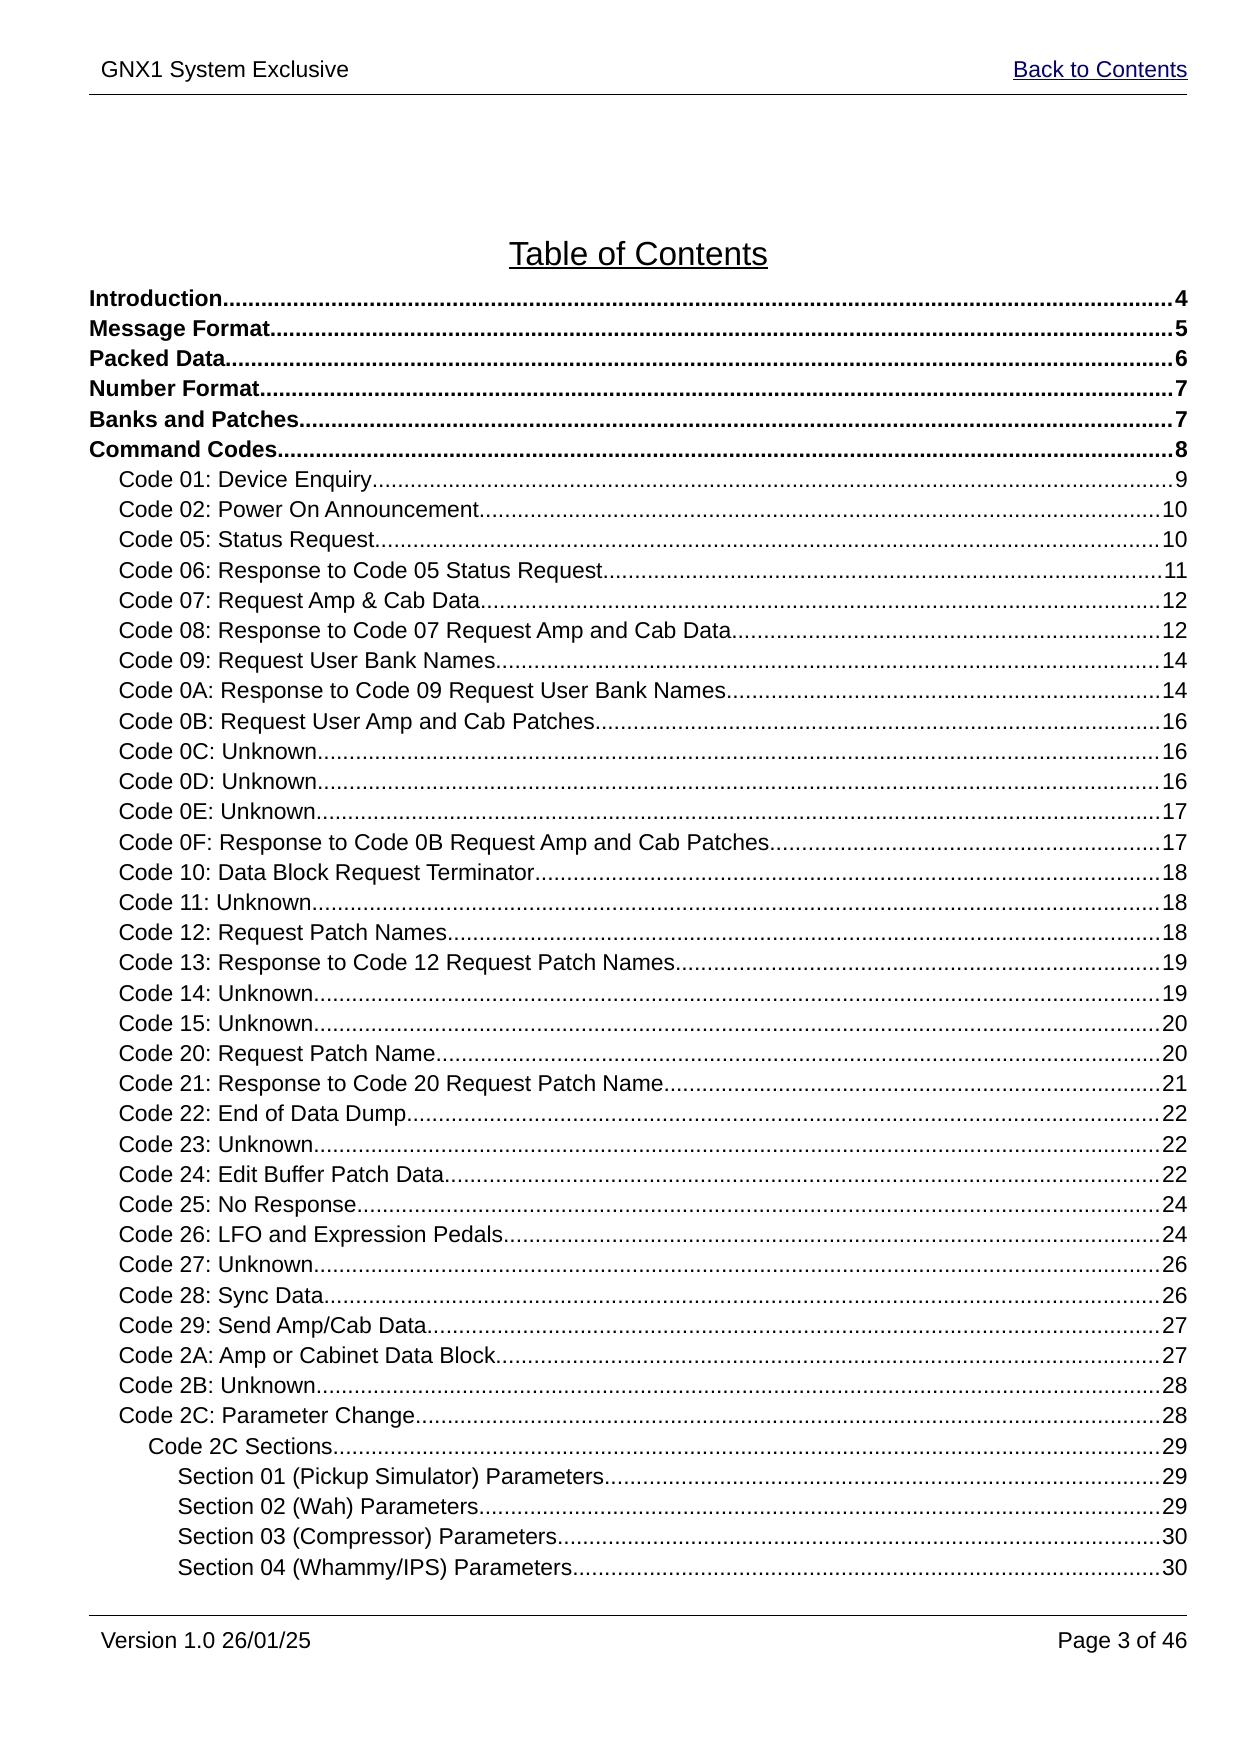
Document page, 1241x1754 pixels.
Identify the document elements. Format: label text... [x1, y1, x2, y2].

text Code 28: Sync Data 26 [118, 1282, 1187, 1308]
text Code 0E: Unknown 17 [118, 798, 1187, 825]
text Code 14: Unknown 19 [118, 979, 1187, 1006]
text Code 07: Request Amp & Cab Data 12 [118, 587, 1187, 613]
text Code 24: Edit Buffer Patch Data 22 [118, 1161, 1187, 1187]
text Code 13: Response to Code 12 Request Patch Names 19 [118, 949, 1187, 976]
text Code 09: Request User Bank Names 14 [118, 647, 1187, 674]
text Code 27: Unknown 26 [118, 1251, 1187, 1278]
text Section 03 (Compressor) Parameters 30 [177, 1523, 1187, 1550]
text Code 2C: Parameter Change 28 [118, 1402, 1187, 1429]
text Code 2A: Amp or Cabinet Data Block 27 [118, 1342, 1187, 1368]
text Code 0C: Unknown 16 [118, 738, 1187, 764]
text Code 2C Sections 29 [148, 1433, 1187, 1459]
text Code 01: Device Enquiry 9 [118, 466, 1187, 492]
text Code 0A: Response to Code 09 Request User Bank Names 14 [118, 677, 1187, 704]
text Code 0D: Unknown 16 [118, 768, 1187, 794]
text Code 23: Unknown 22 [118, 1131, 1187, 1157]
text Code 05: Status Request 10 [118, 526, 1187, 553]
text Packed Data 6 [89, 345, 1187, 372]
text Section 01 (Pickup Simulator) Parameters 29 [177, 1463, 1187, 1489]
text Code 10: Data Block Request Terminator 18 [118, 859, 1187, 885]
text Code 06: Response to Code 05 Status Request 11 [118, 557, 1187, 583]
text Number Format 7 [89, 375, 1187, 402]
text Code 0F: Response to Code 0B Request Amp and Cab Patches 17 [118, 828, 1187, 855]
text Code 26: LFO and Expression Pedals 24 [118, 1221, 1187, 1248]
text Banks and Patches 7 [89, 406, 1187, 432]
text Section 02 (Wah) Parameters 29 [177, 1493, 1187, 1519]
text Code 11: Unknown 18 [118, 889, 1187, 915]
text Code 2B: Unknown 28 [118, 1372, 1187, 1399]
subtitle Table of Contents [89, 234, 1187, 272]
text Code 0B: Request User Amp and Cab Patches 16 [118, 708, 1187, 734]
text Message Format 5 [89, 315, 1187, 341]
text Code 22: End of Data Dump 22 [118, 1100, 1187, 1127]
text Code 12: Request Patch Names 18 [118, 919, 1187, 946]
text Code 25: No Response 24 [118, 1191, 1187, 1217]
text Code 15: Unknown 20 [118, 1010, 1187, 1036]
text Introduction 4 [89, 285, 1187, 311]
text Code 20: Request Patch Name 20 [118, 1040, 1187, 1066]
text Command Codes 8 [89, 436, 1187, 462]
text Code 29: Send Amp/Cab Data 27 [118, 1312, 1187, 1338]
text Code 21: Response to Code 20 Request Patch Name 21 [118, 1070, 1187, 1097]
text Code 02: Power On Announcement 10 [118, 496, 1187, 523]
text Section 04 (Whammy/IPS) Parameters 30 [177, 1553, 1187, 1580]
text Code 08: Response to Code 07 Request Amp and Cab Data 12 [118, 617, 1187, 643]
